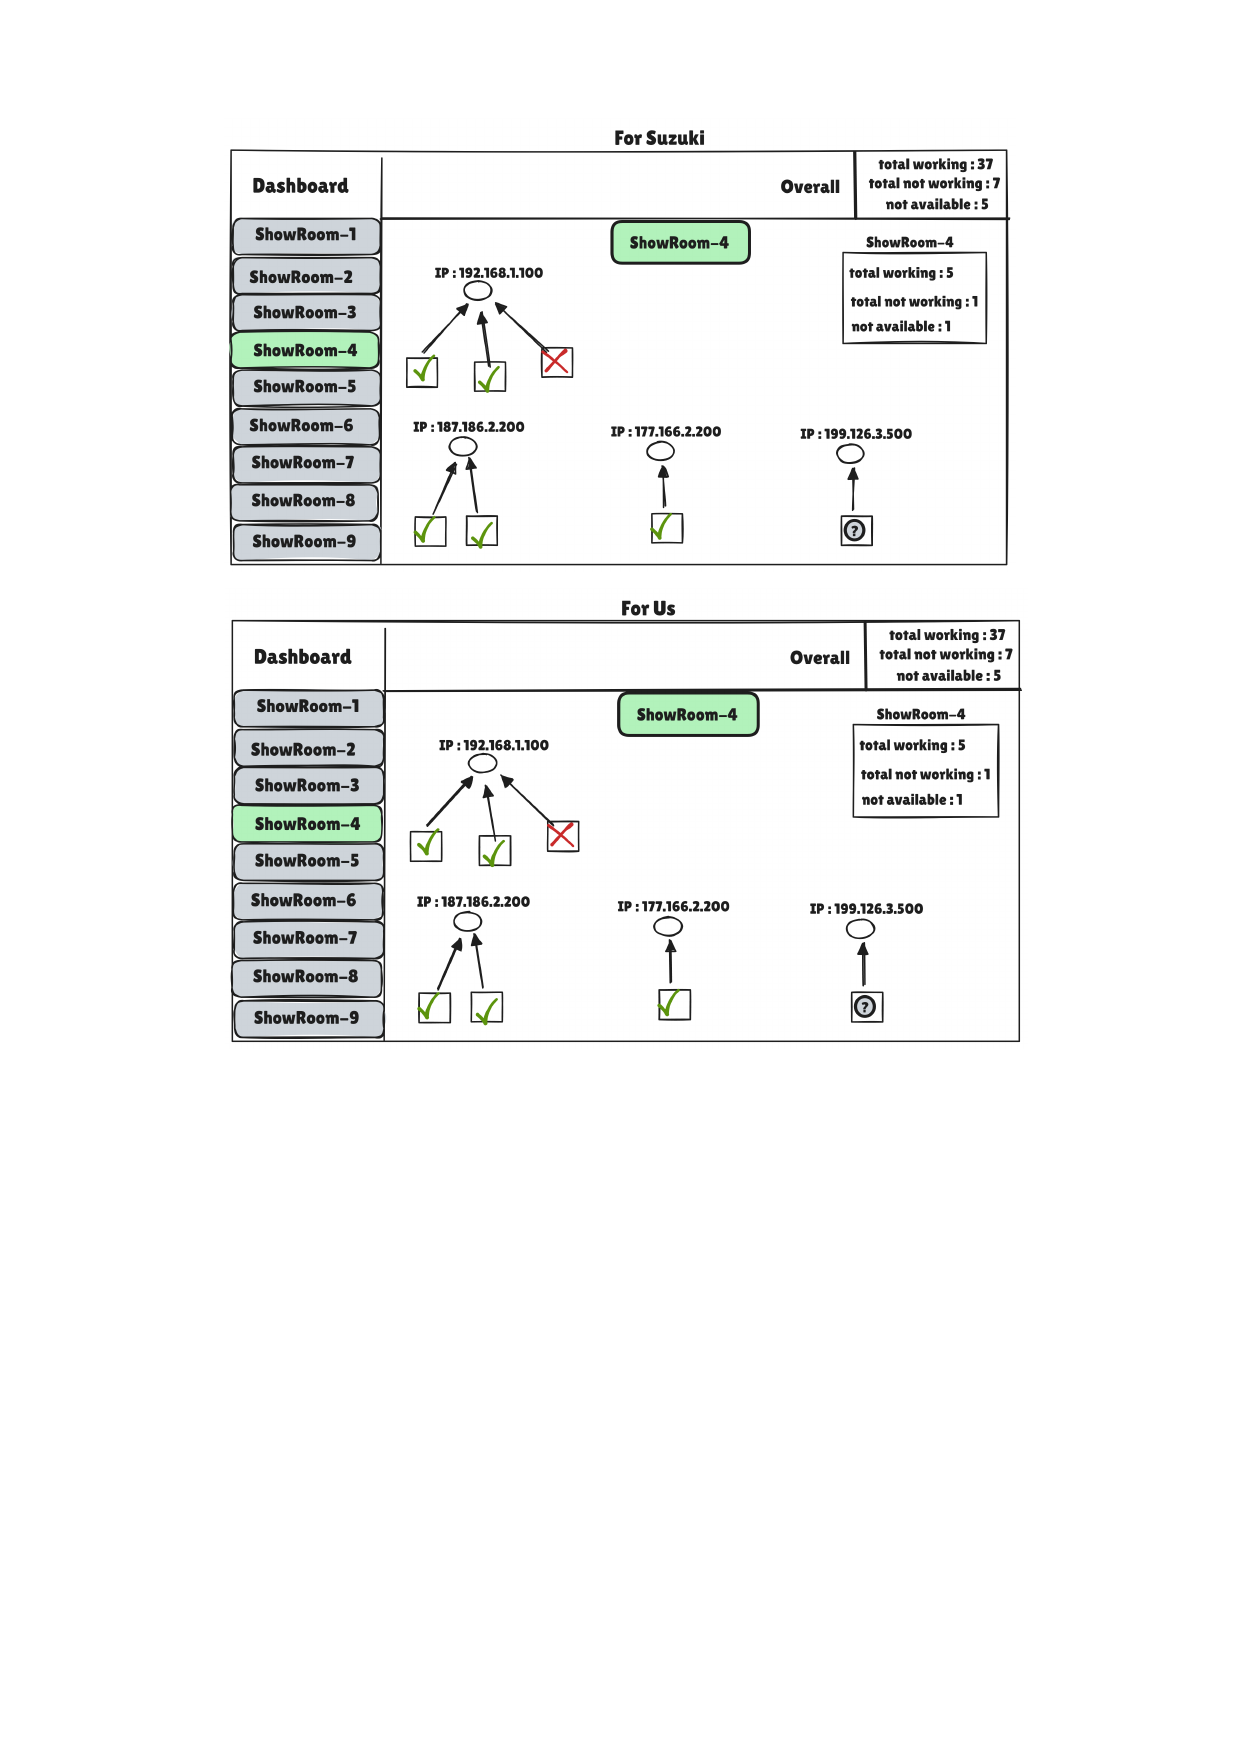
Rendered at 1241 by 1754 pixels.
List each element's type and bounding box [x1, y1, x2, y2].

picture [223, 118, 1017, 572]
picture [225, 588, 1029, 1049]
